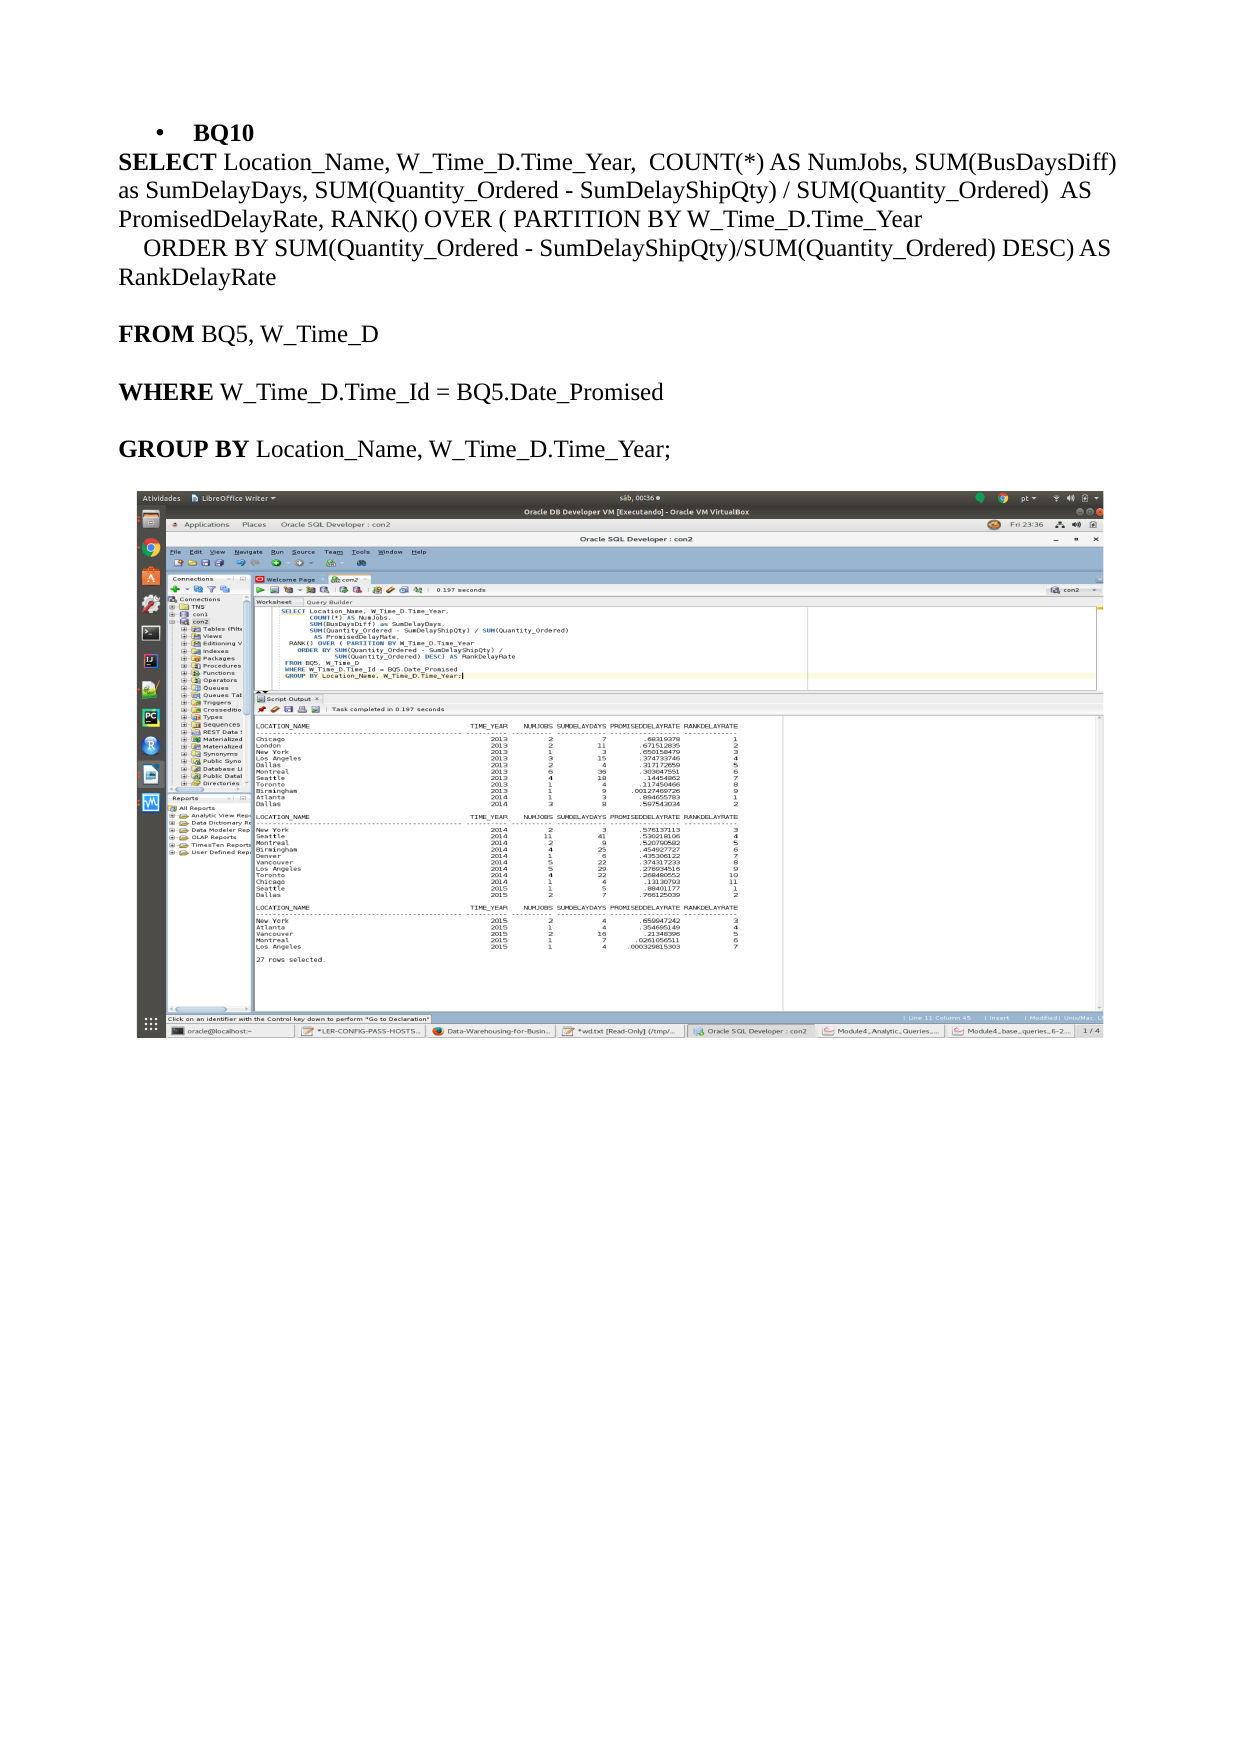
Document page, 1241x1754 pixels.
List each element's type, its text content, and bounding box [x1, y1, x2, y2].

list BQ10 [156, 118, 1122, 147]
text SELECT Location_Name, W_Time_D.Time_Year, COUNT(*) AS NumJobs, SUM(BusDaysDiff) as SumDelayDays, SUM(Quantity_Ordered - SumDelayShipQty) / SUM(Quantity_Ordered) AS PromisedDelayRate, RANK() OVER ( PARTITION BY W_Time_D.Time_Year [118, 147, 1122, 233]
text GROUP BY Location_Name, W_Time_D.Time_Year; [118, 434, 1122, 463]
text WHERE W_Time_D.Time_Id = BQ5.Date_Promised [118, 377, 1122, 406]
text FROM BQ5, W_Time_D [118, 319, 1122, 348]
text ORDER BY SUM(Quantity_Ordered - SumDelayShipQty)/SUM(Quantity_Ordered) DESC) AS RankDelayRate [118, 233, 1122, 291]
